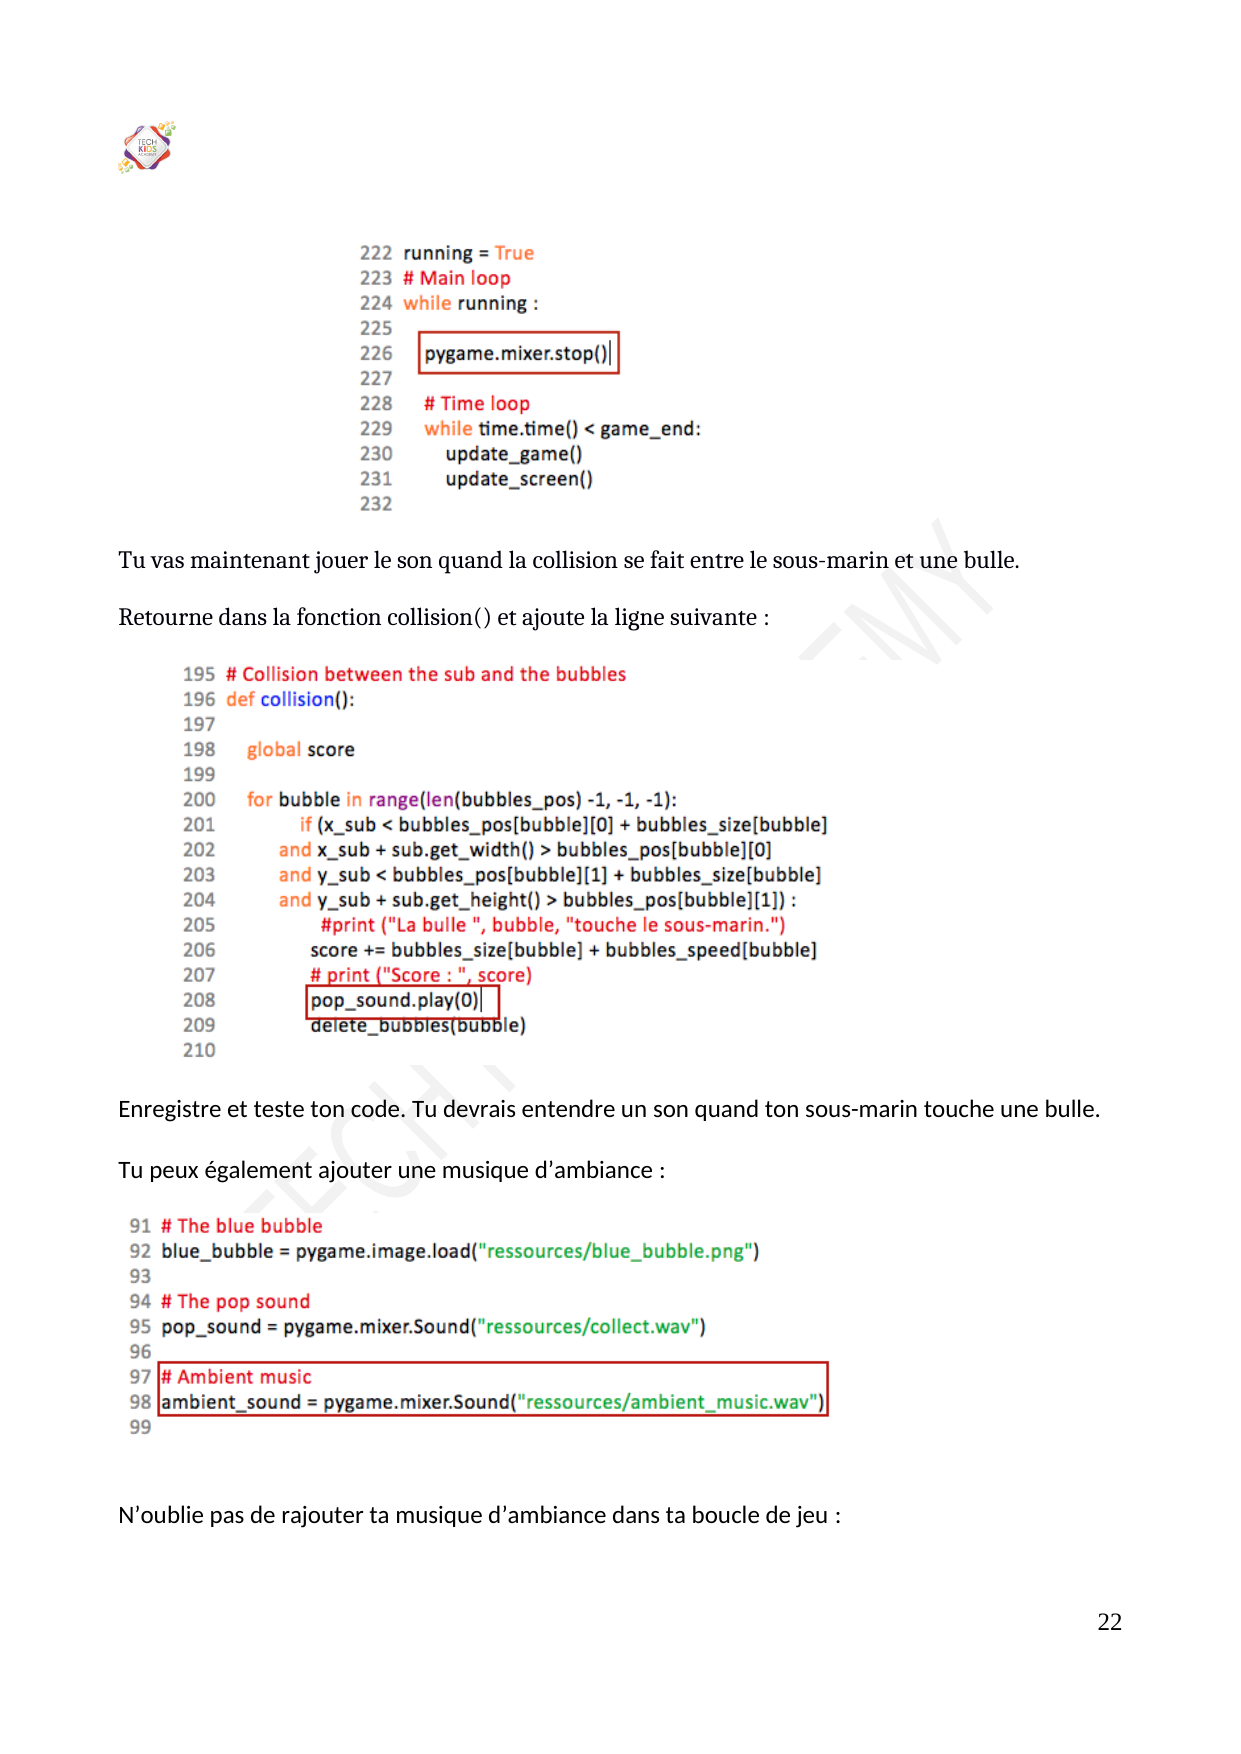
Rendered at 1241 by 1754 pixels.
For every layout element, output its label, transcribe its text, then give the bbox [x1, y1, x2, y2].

picture [356, 240, 764, 516]
text Enregistre et teste ton code. Tu devrais entendre un son quand ton sous-marin touche une bulle. [451, 1093, 1122, 1124]
text Tu peux également ajouter une musique d’ambiance : [349, 1154, 411, 1185]
text Tu peux également ajouter une musique d’ambiance : [118, 1154, 300, 1185]
text Tu vas maintenant jouer le son quand la collision se fait entre le sous-marin et une bulle. [118, 546, 951, 574]
text Tu vas maintenant jouer le son quand la collision se fait entre le sous-marin et une bulle. [951, 546, 1122, 574]
text N’oublie pas de rajouter ta musique d’ambiance dans ta boucle de jeu : [118, 1499, 1122, 1529]
picture [179, 660, 930, 1065]
text Retourne dans la fonction collision() et ajoute la ligne suivante : [118, 603, 862, 632]
text Enregistre et teste ton code. Tu devrais entendre un son quand ton sous-marin touche une bulle. [118, 1093, 383, 1124]
text [927, 603, 1122, 632]
picture [118, 118, 176, 176]
picture [118, 1213, 862, 1442]
text Tu peux également ajouter une musique d’ambiance : [418, 1154, 1122, 1185]
text Tu peux également ajouter une musique d’ambiance : [290, 1154, 363, 1185]
text [853, 603, 915, 632]
